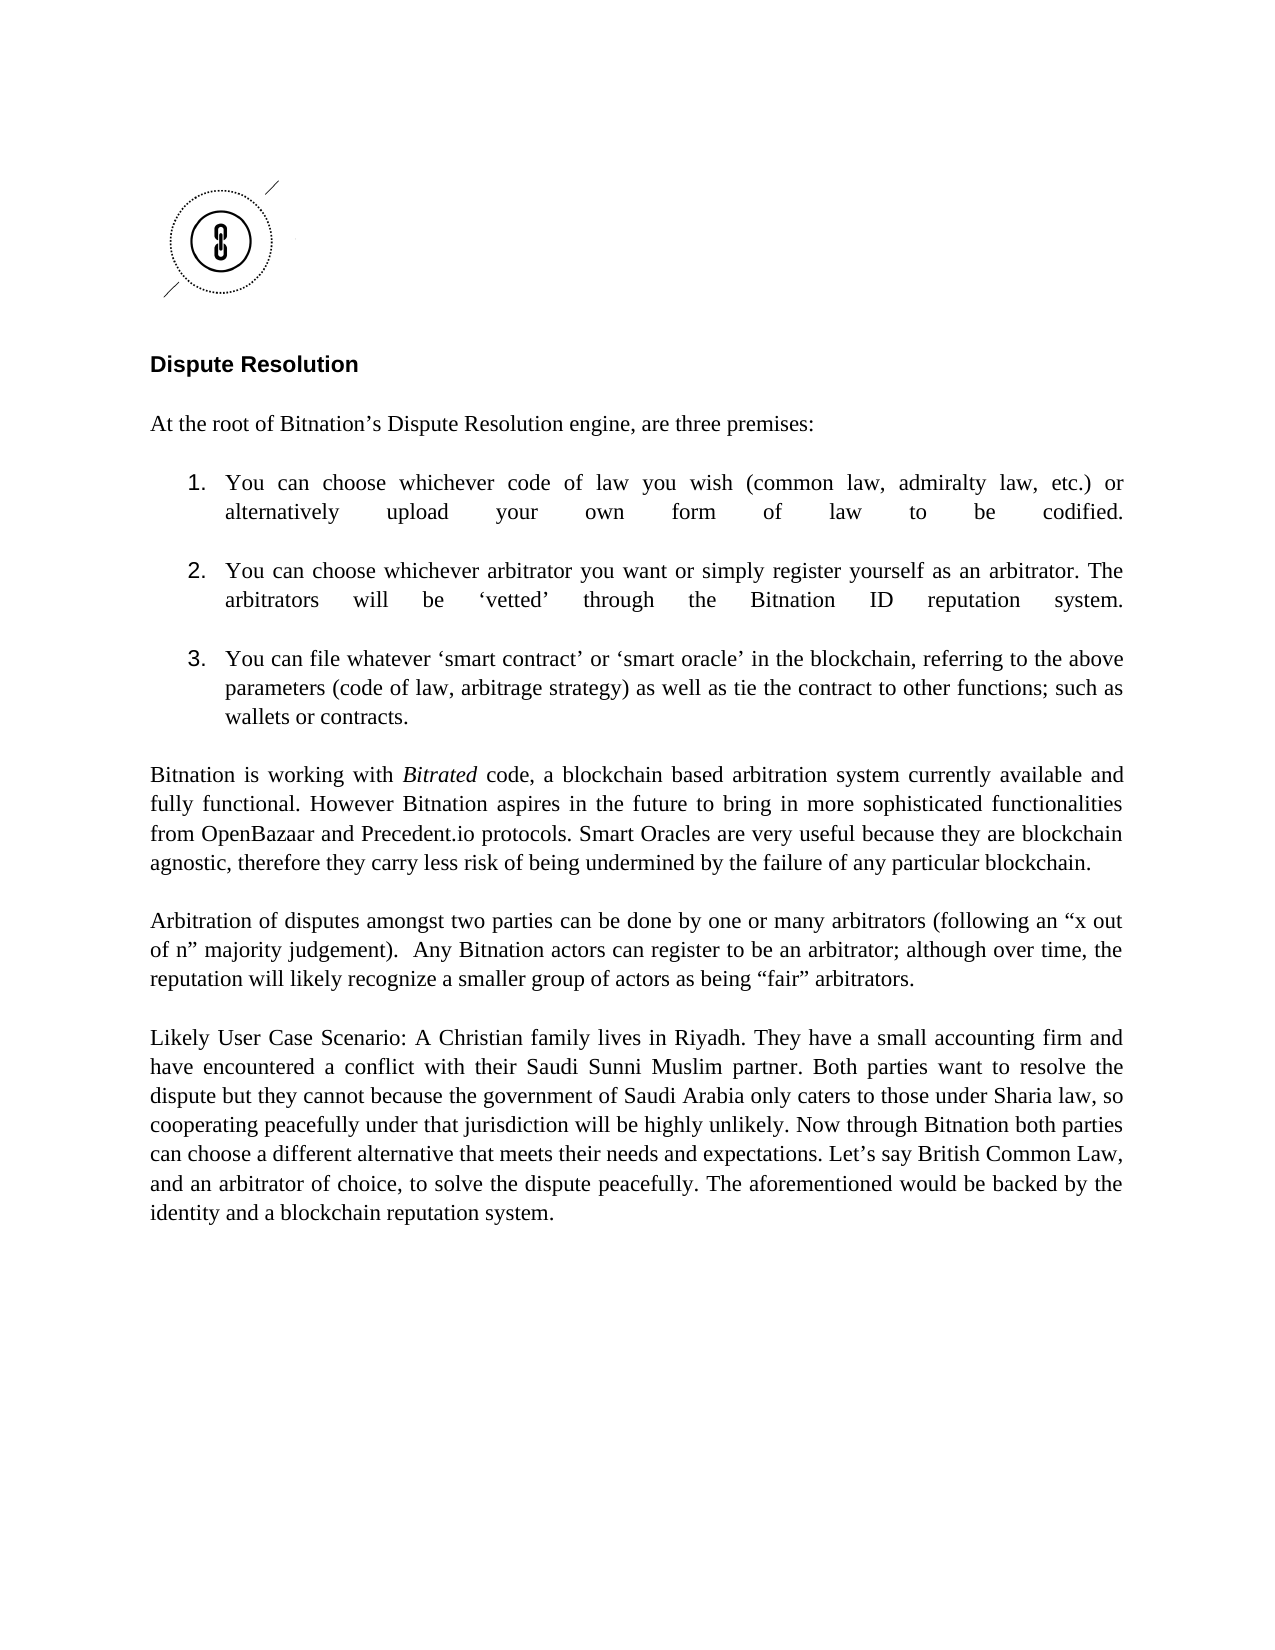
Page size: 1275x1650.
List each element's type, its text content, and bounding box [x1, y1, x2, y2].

picture [150, 150, 296, 330]
list You can choose whichever code of law you wish (common law, admiralty law, etc.) or alternatively upload your own form of law to be codified. [187, 469, 1125, 553]
text Arbitration of disputes amongst two parties can be done by one or many arbitrators (following an “x out of n” majority judgement). Any Bitnation actors can register to be an arbitrator; although over time, the reputation will likely recognize a smaller group of actors as being “fair” arbitrators. [150, 908, 1125, 992]
text Bitnation is working with Bitrated code, a blockchain based arbitration system currently available and fully functional. However Bitnation aspires in the future to bring in more sophisticated functionalities from OpenBazaar and Precedent.io protocols. Smart Oracles are very useful because they are blockchain agnostic, therefore they carry less risk of being undermined by the failure of any particular blockchain. [150, 762, 1125, 875]
text Likely User Case Scenario: A Christian family lives in Riyadh. They have a small accounting firm and have encountered a conflict with their Saudi Sunni Muslim partner. Both parties want to resolve the dispute but they cannot because the government of Saudi Arabia only caters to those under Sharia law, so cooperating peacefully under that jurisdiction will be highly unlikely. Now through Bitnation both parties can choose a different alternative that meets their needs and expectations. Let’s say British Common Law, and an arbitrator of choice, to solve the dispute peacefully. The aforementioned would be backed by the identity and a blockchain reputation system. [150, 1025, 1125, 1225]
list You can file whatever ‘smart contract’ or ‘smart oracle’ in the blockchain, referring to the above parameters (code of law, arbitrage strategy) as well as tie the contract to other functions; such as wallets or contracts. [187, 645, 1125, 729]
list You can choose whichever arbitrator you want or simply register yourself as an arbitrator. The arbitrators will be ‘vetted’ through the Bitnation ID reputation system. [187, 557, 1125, 642]
text At the root of Bitnation’s Dispute Resolution engine, are three premises: [150, 411, 1125, 436]
text Dispute Resolution [150, 150, 1125, 378]
